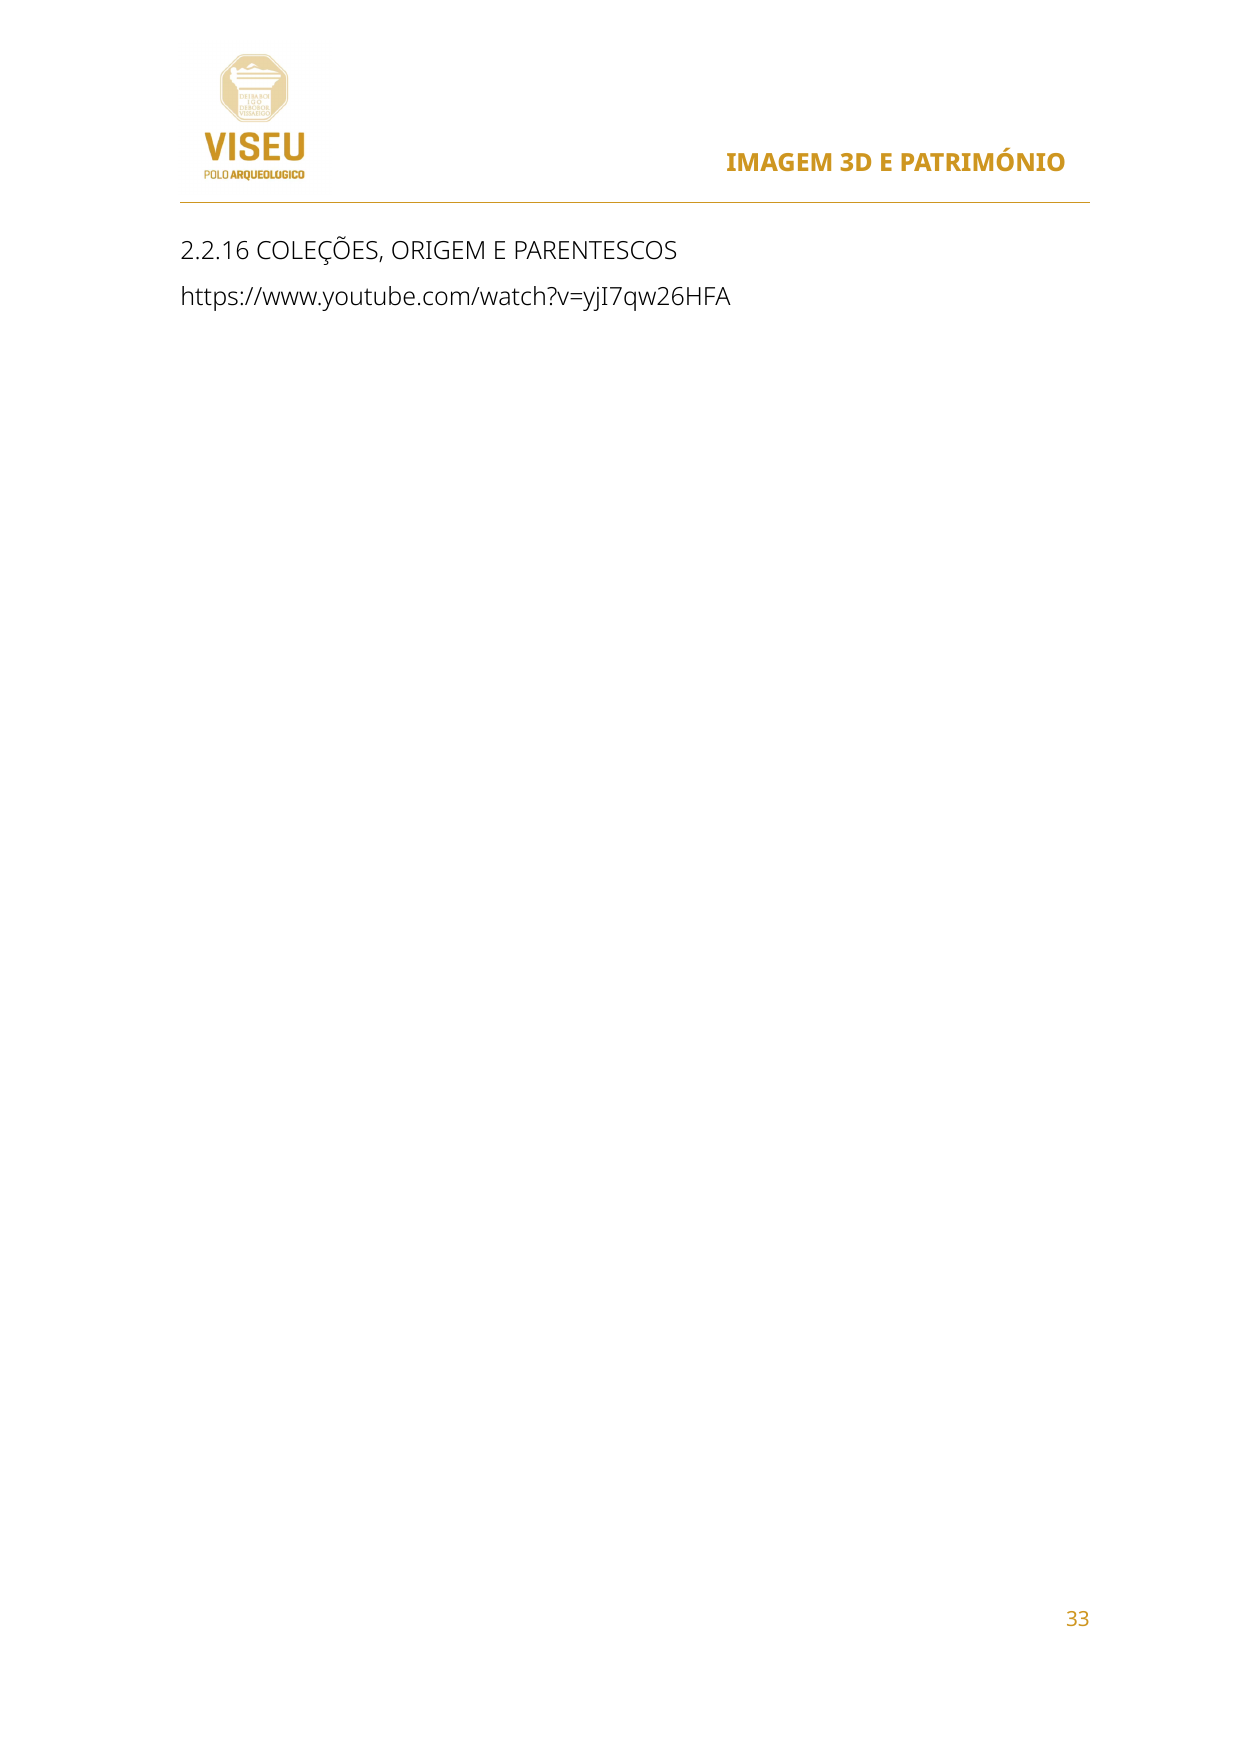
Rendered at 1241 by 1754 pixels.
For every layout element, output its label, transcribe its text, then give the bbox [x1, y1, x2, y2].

text https://www.youtube.com/watch?v=yjI7qw26HFA [180, 279, 1090, 313]
subtitle 2.2.16 Coleções, origem e parentescos [180, 232, 1090, 266]
